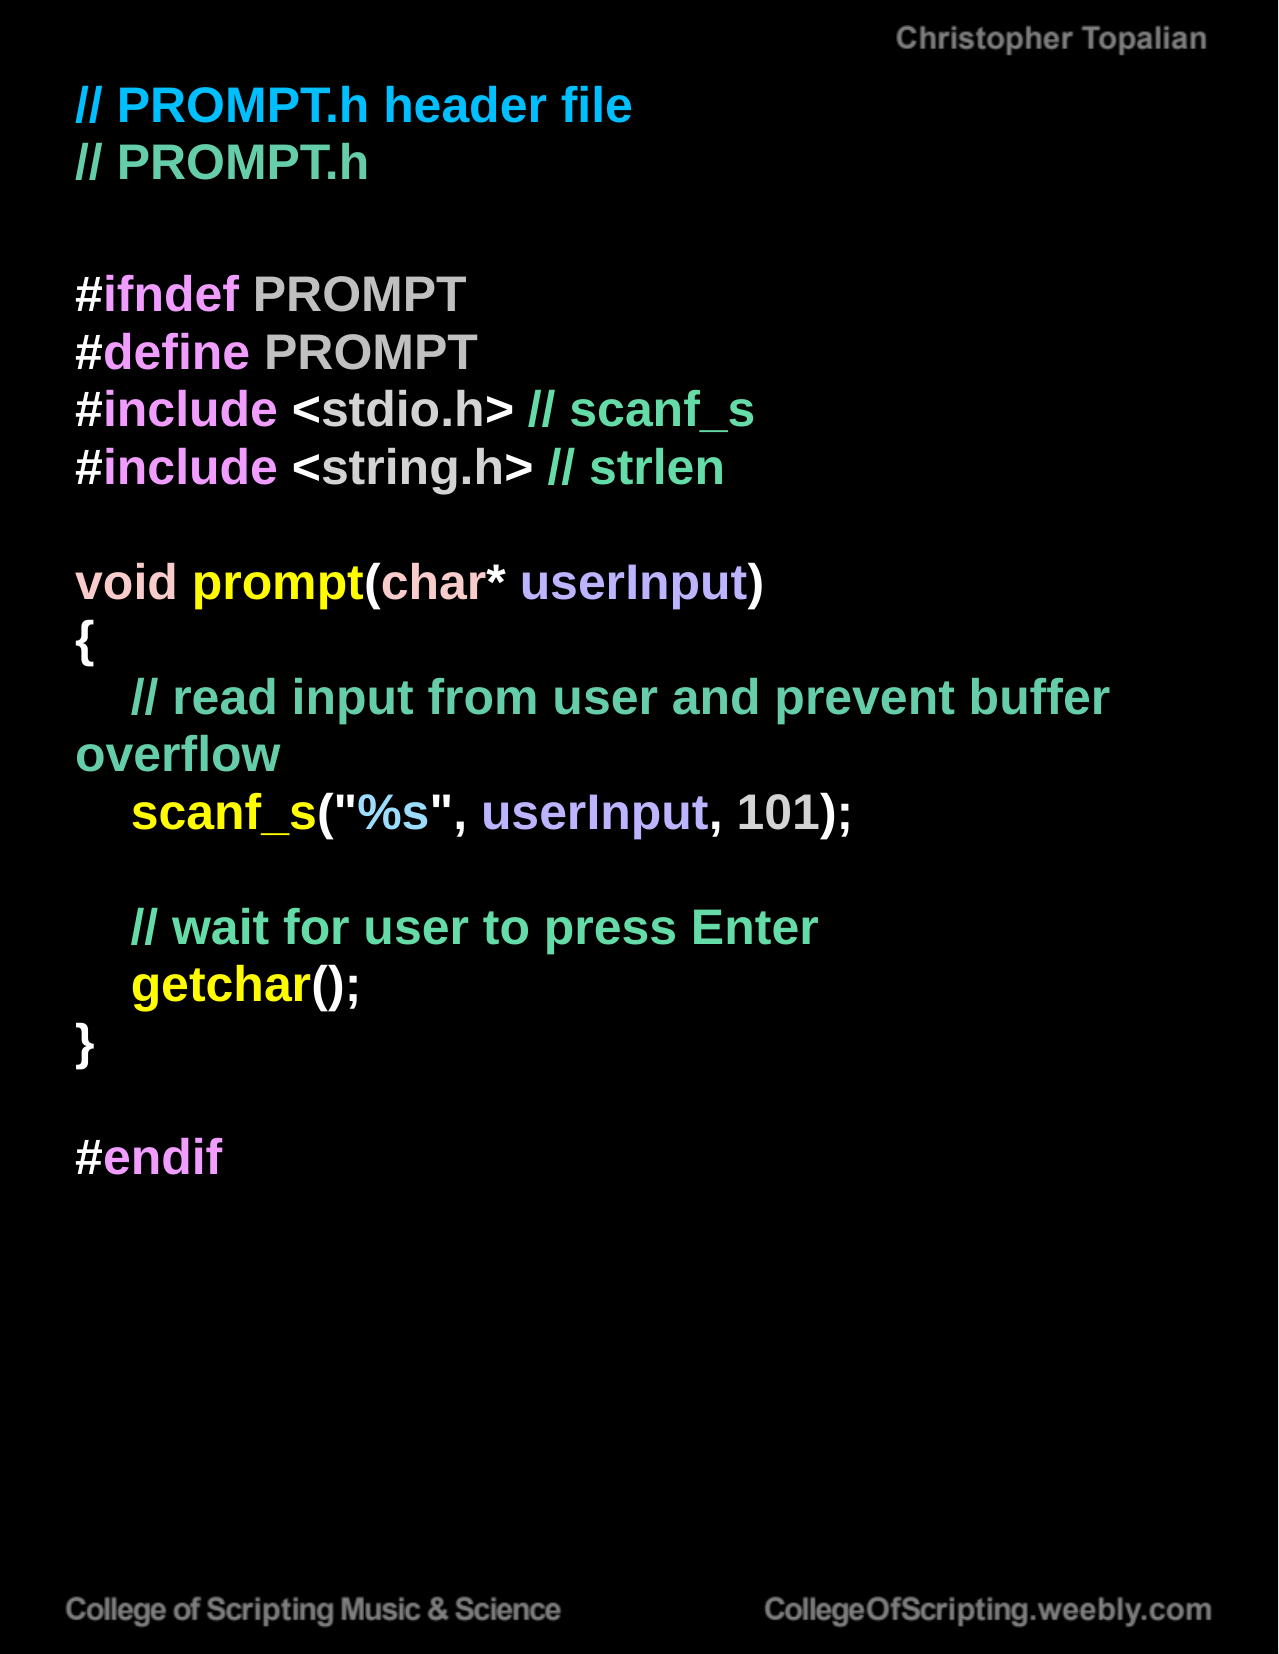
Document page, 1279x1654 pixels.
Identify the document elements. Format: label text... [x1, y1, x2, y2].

text #include <stdio.h> // scanf_s [75, 379, 1203, 437]
text void prompt(char* userInput) [75, 552, 1203, 609]
subtitle // PROMPT.h header file [75, 75, 1203, 132]
text { [75, 609, 1203, 667]
text // wait for user to press Enter [75, 897, 1203, 954]
text #endif [75, 1127, 1203, 1184]
text } [75, 1012, 1203, 1069]
text getchar(); [75, 954, 1203, 1012]
subtitle #ifndef PROMPT [75, 264, 1203, 322]
text #include <string.h> // strlen [75, 437, 1203, 494]
text // PROMPT.h [75, 132, 1203, 190]
text scanf_s("%s", userInput, 101); [75, 782, 1203, 839]
text // read input from user and prevent buffer overflow [75, 667, 1203, 782]
text #define PROMPT [75, 322, 1203, 379]
